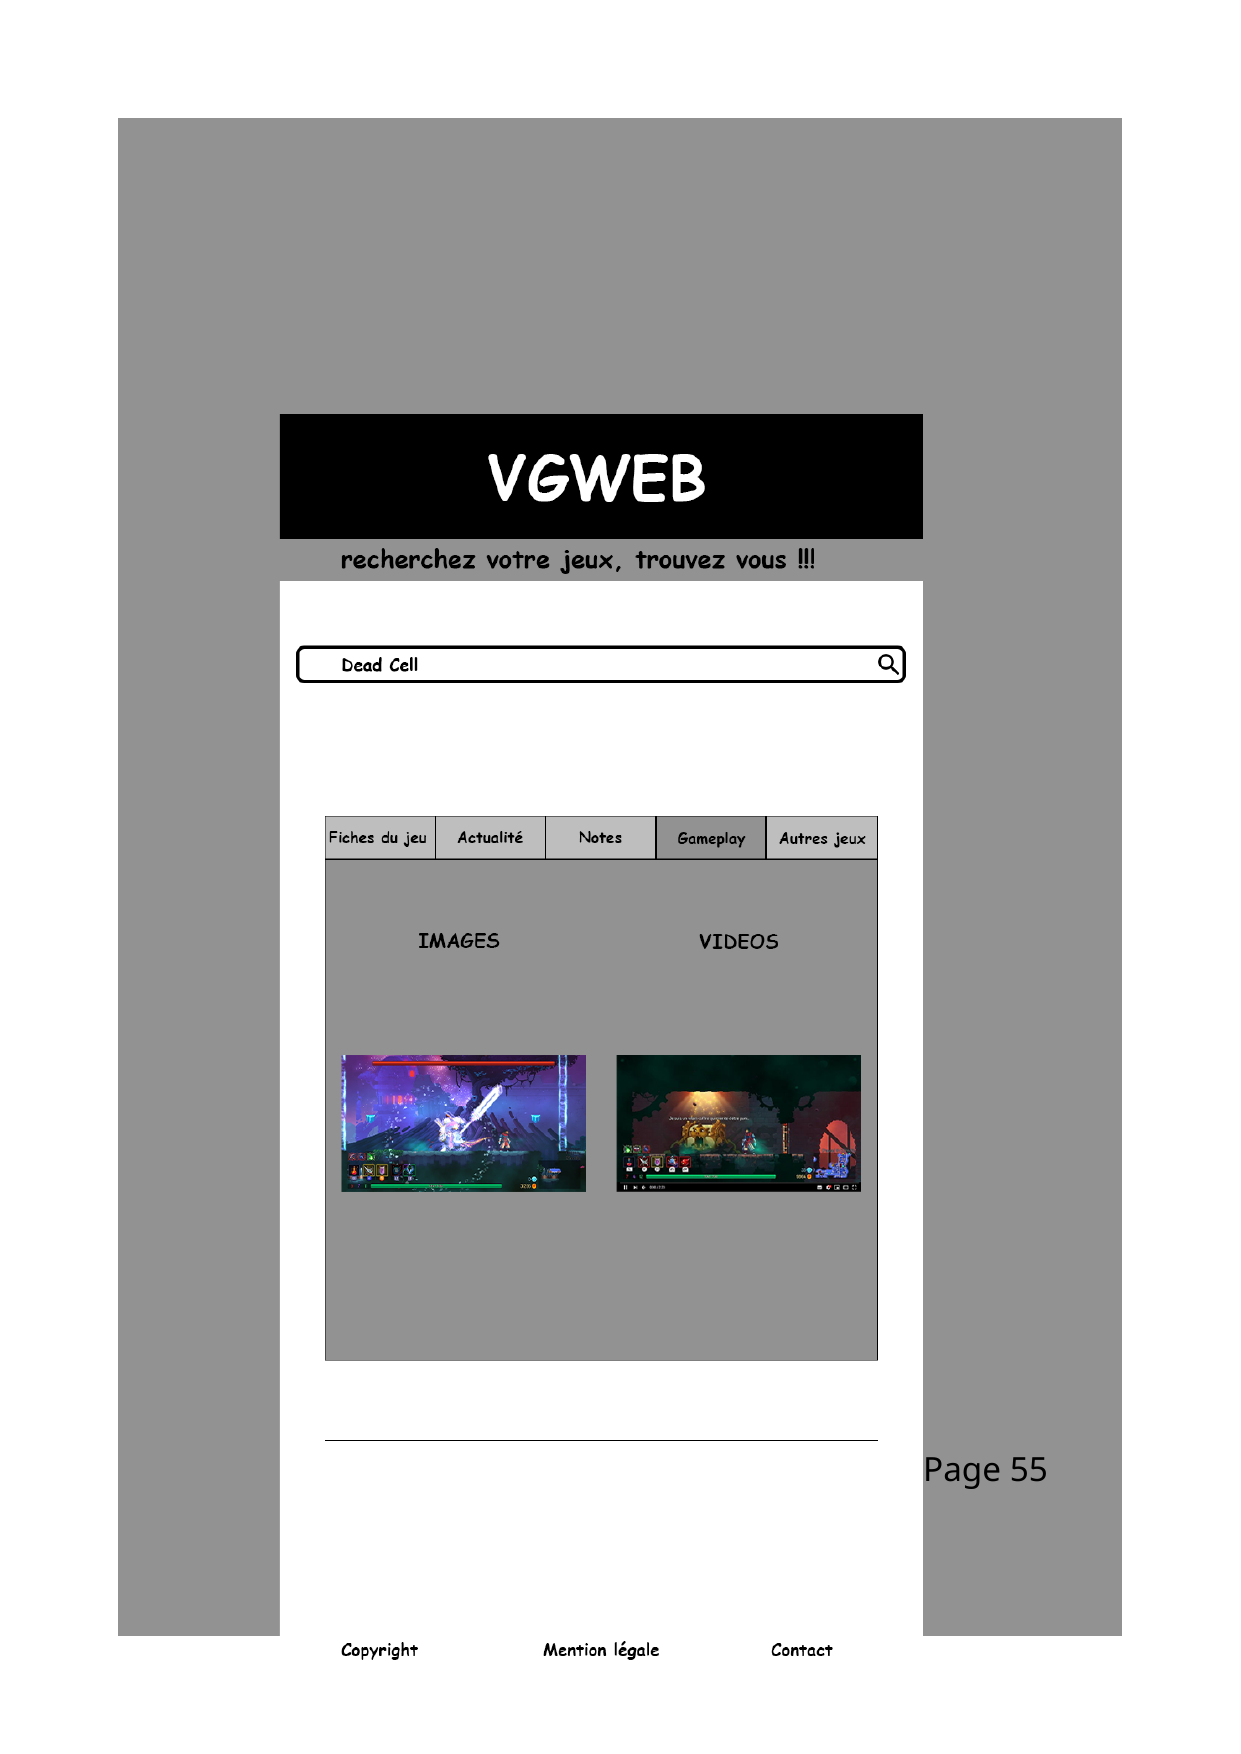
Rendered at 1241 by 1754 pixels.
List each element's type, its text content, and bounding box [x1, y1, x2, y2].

picture [279, 414, 923, 1754]
text Page 55 [923, 1395, 1122, 1491]
text [118, 1395, 279, 1491]
